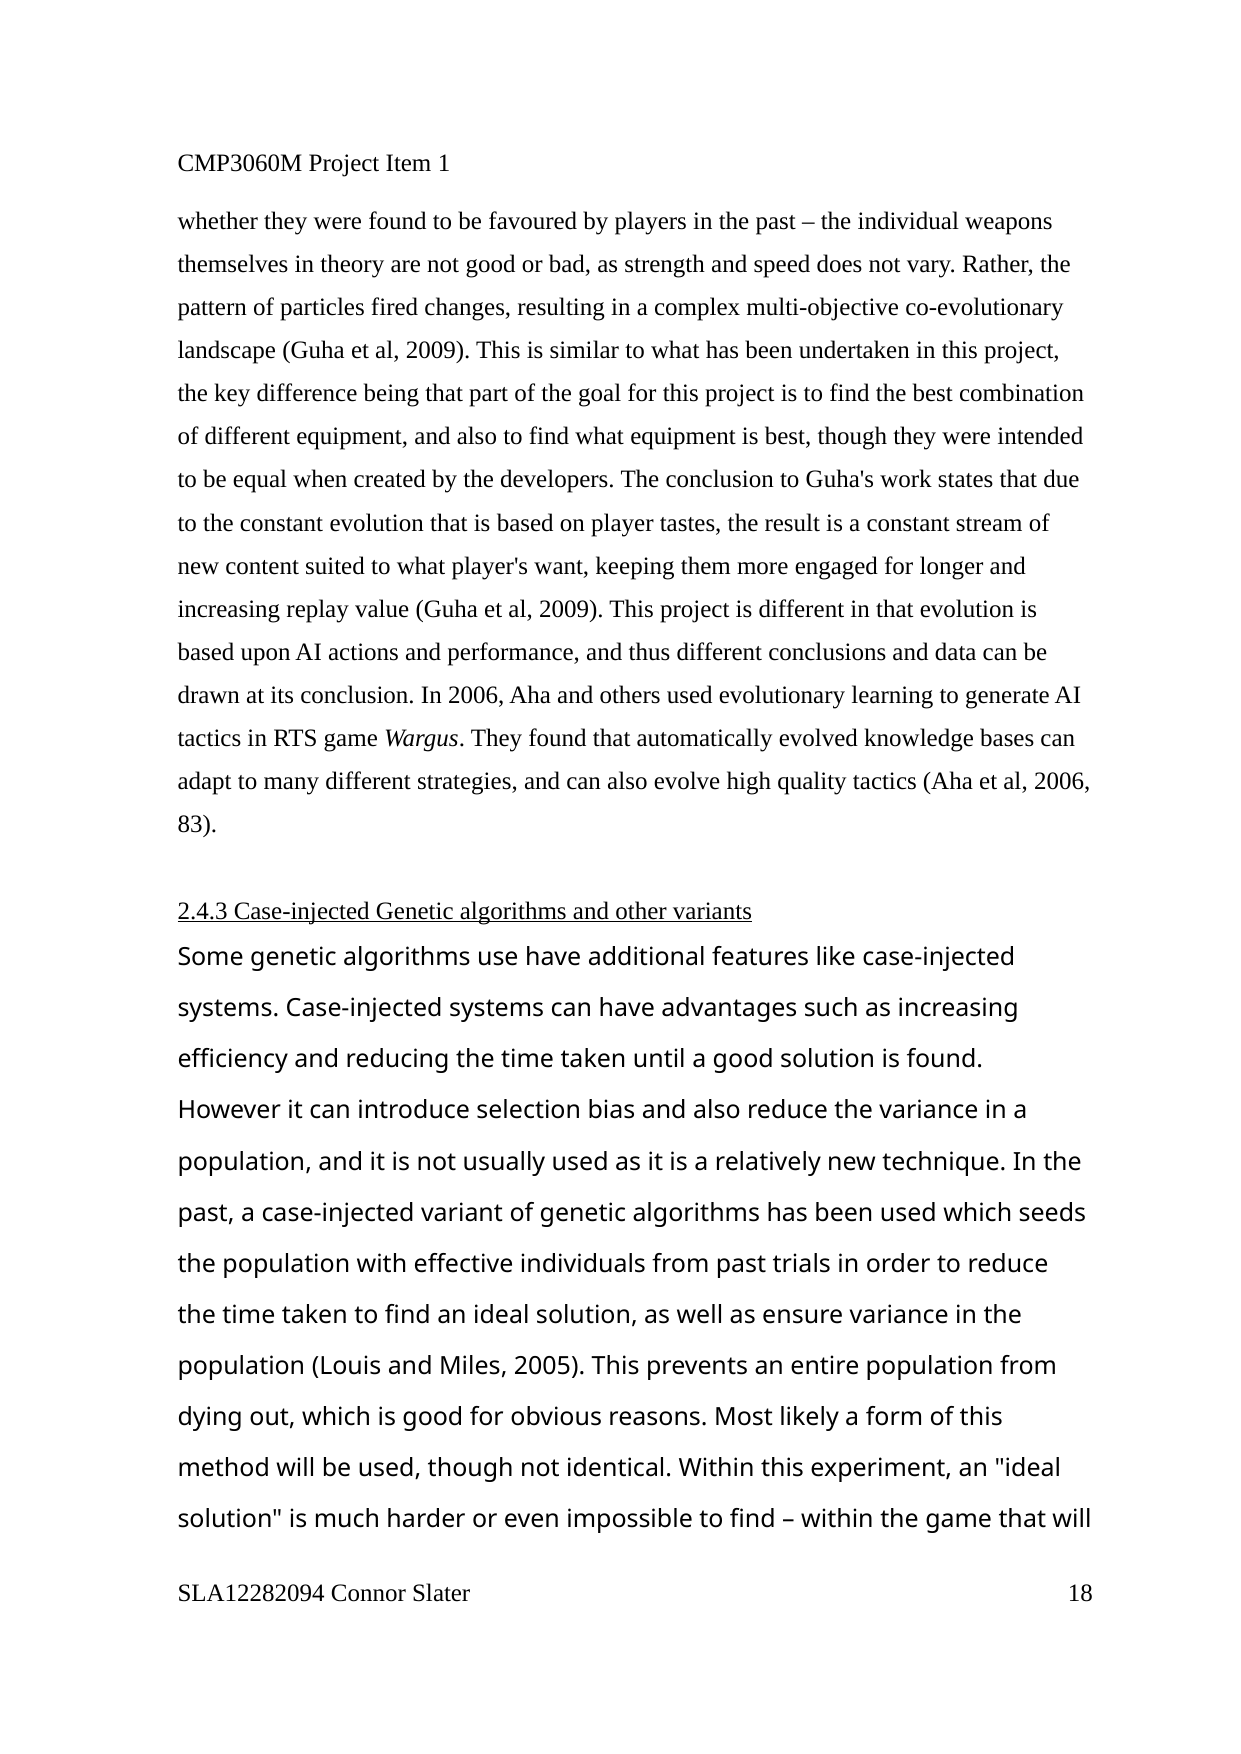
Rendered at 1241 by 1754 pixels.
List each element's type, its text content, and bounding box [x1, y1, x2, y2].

text whether they were found to be favoured by players in the past – the individual weapons themselves in theory are not good or bad, as strength and speed does not vary. Rather, the pattern of particles fired changes, resulting in a complex multi-objective co-evolutionary landscape (Guha et al, 2009). This is similar to what has been undertaken in this project, the key difference being that part of the goal for this project is to find the best combination of different equipment, and also to find what equipment is best, though they were intended to be equal when created by the developers. The conclusion to Guha's work states that due to the constant evolution that is based on player tastes, the result is a constant stream of new content suited to what player's want, keeping them more engaged for longer and increasing replay value (Guha et al, 2009). This project is different in that evolution is based upon AI actions and performance, and thus different conclusions and data can be drawn at its conclusion. In 2006, Aha and others used evolutionary learning to generate AI tactics in RTS game Wargus. They found that automatically evolved knowledge bases can adapt to many different strategies, and can also evolve high quality tactics (Aha et al, 2006, 83). [177, 206, 1093, 838]
text 2.4.3 Case-injected Genetic algorithms and other variants [177, 896, 1093, 924]
text Some genetic algorithms use have additional features like case-injected systems. Case-injected systems can have advantages such as increasing efficiency and reducing the time taken until a good solution is found. However it can introduce selection bias and also reduce the variance in a population, and it is not usually used as it is a relatively new technique. In the past, a case-injected variant of genetic algorithms has been used which seeds the population with effective individuals from past trials in order to reduce the time taken to find an ideal solution, as well as ensure variance in the population (Louis and Miles, 2005). This prevents an entire population from dying out, which is good for obvious reasons. Most likely a form of this method will be used, though not identical. Within this experiment, an "ideal solution" is much harder or even impossible to find – within the game that will [177, 939, 1093, 1534]
